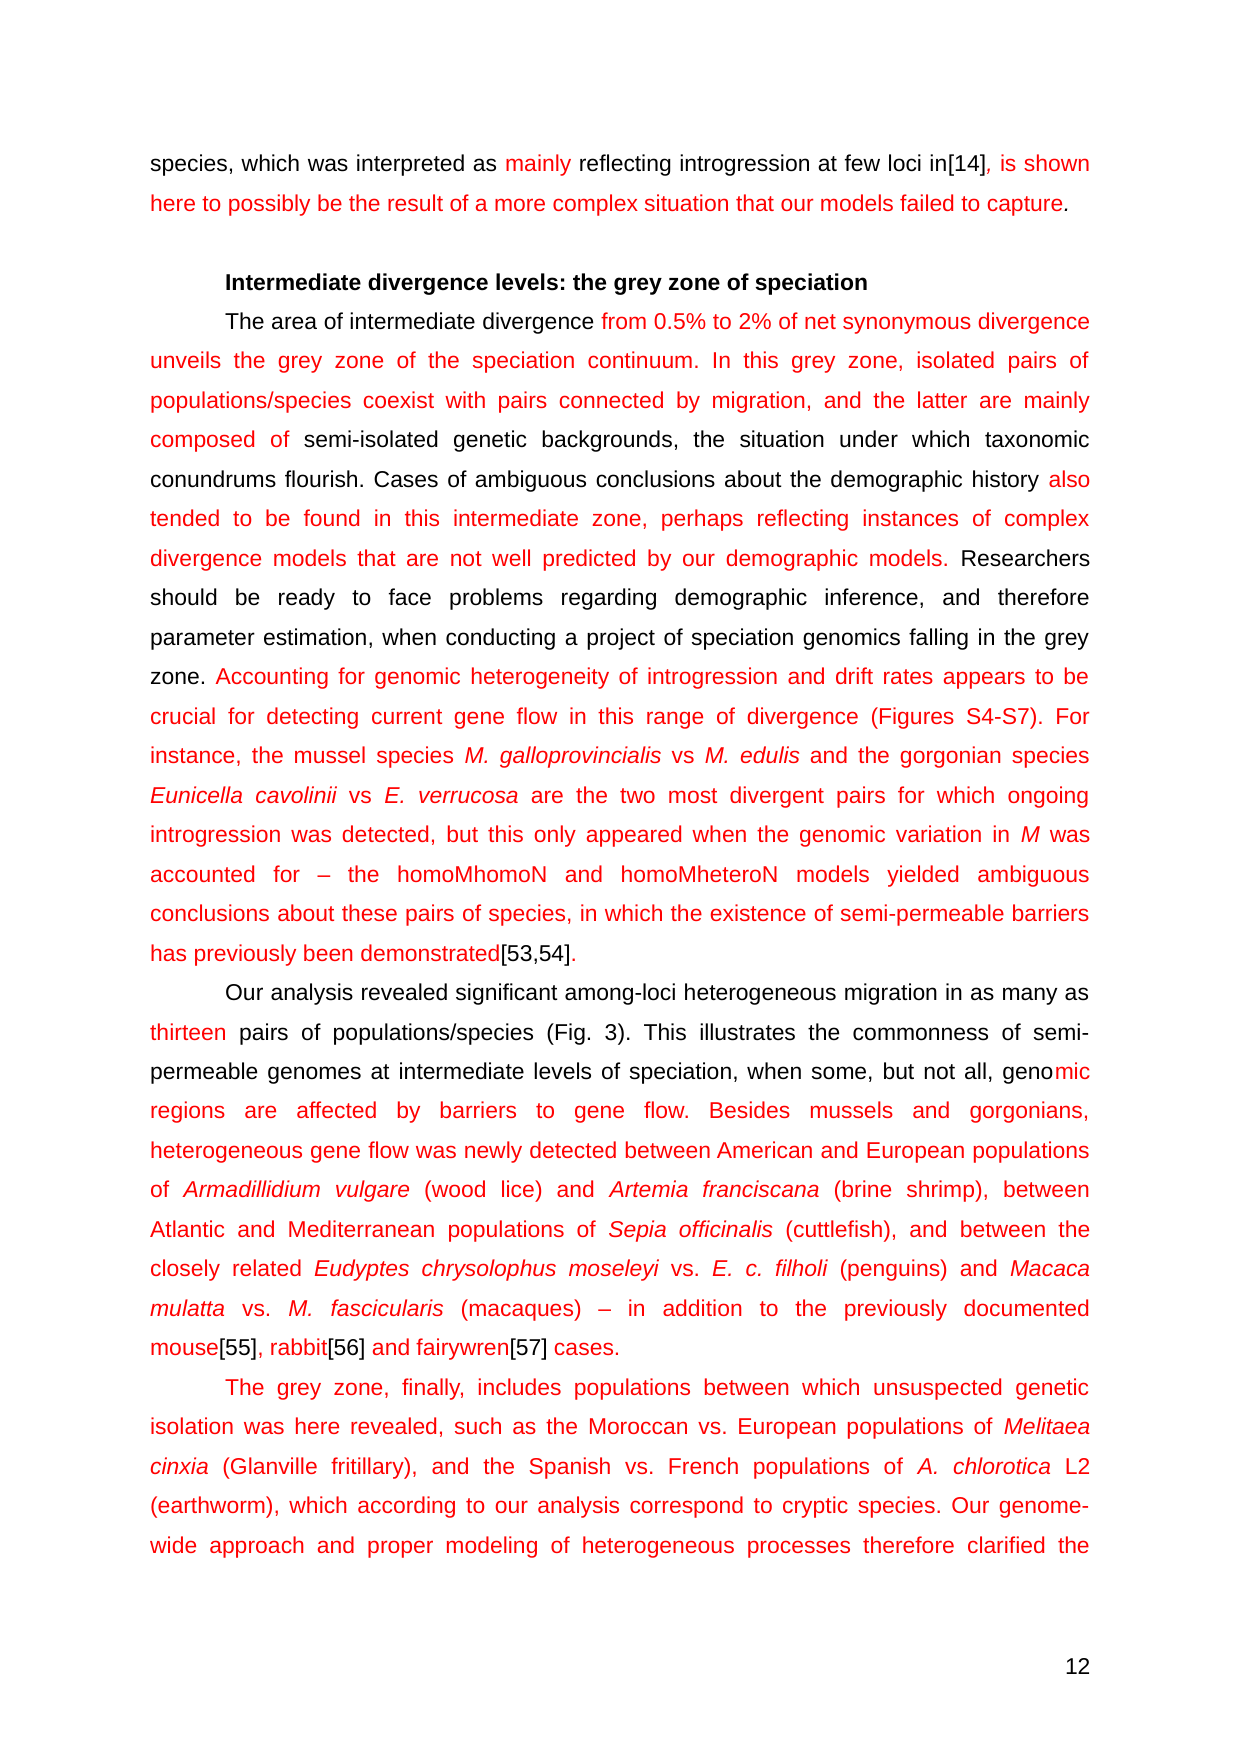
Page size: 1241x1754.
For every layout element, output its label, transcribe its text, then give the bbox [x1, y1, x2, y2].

text The area of intermediate divergence from 0.5% to 2% of net synonymous divergence unveils the grey zone of the speciation continuum. In this grey zone, isolated pairs of populations/species coexist with pairs connected by migration, and the latter are mainly composed of semi-isolated genetic backgrounds, the situation under which taxonomic conundrums flourish. Cases of ambiguous conclusions about the demographic history also tended to be found in this intermediate zone, perhaps reflecting instances of complex divergence models that are not well predicted by our demographic models. Researchers should be ready to face problems regarding demographic inference, and therefore parameter estimation, when conducting a project of speciation genomics falling in the grey zone. Accounting for genomic heterogeneity of introgression and drift rates appears to be crucial for detecting current gene flow in this range of divergence (Figures S4-S7). For instance, the mussel species M. galloprovincialis vs M. edulis and the gorgonian species Eunicella cavolinii vs E. verrucosa are the two most divergent pairs for which ongoing introgression was detected, but this only appeared when the genomic variation in M was accounted for – the homoMhomoN and homoMheteroN models yielded ambiguous conclusions about these pairs of species, in which the existence of semi-permeable barriers has previously been demonstrated[53,54]. [150, 308, 1090, 966]
text Our analysis revealed significant among-loci heterogeneous migration in as many as thirteen pairs of populations/species (Fig. 3). This illustrates the commonness of semi-permeable genomes at intermediate levels of speciation, when some, but not all, genomic regions are affected by barriers to gene flow. Besides mussels and gorgonians, heterogeneous gene flow was newly detected between American and European populations of Armadillidium vulgare (wood lice) and Artemia franciscana (brine shrimp), between Atlantic and Mediterranean populations of Sepia officinalis (cuttlefish), and between the closely related Eudyptes chrysolophus moseleyi vs. E. c. filholi (penguins) and Macaca mulatta vs. M. fascicularis (macaques) – in addition to the previously documented mouse[55], rabbit[56] and fairywren[57] cases. [150, 979, 1090, 1361]
text species, which was interpreted as mainly reflecting introgression at few loci in[14], is shown here to possibly be the result of a more complex situation that our models failed to capture. [150, 150, 1090, 216]
text The grey zone, finally, includes populations between which unsuspected genetic isolation was here revealed, such as the Moroccan vs. European populations of Melitaea cinxia (Glanville fritillary), and the Spanish vs. French populations of A. chlorotica L2 (earthworm), which according to our analysis correspond to cryptic species. Our genome-wide approach and proper modeling of heterogeneous processes therefore clarified the [150, 1374, 1090, 1558]
text Intermediate divergence levels: the grey zone of speciation [150, 268, 1090, 295]
